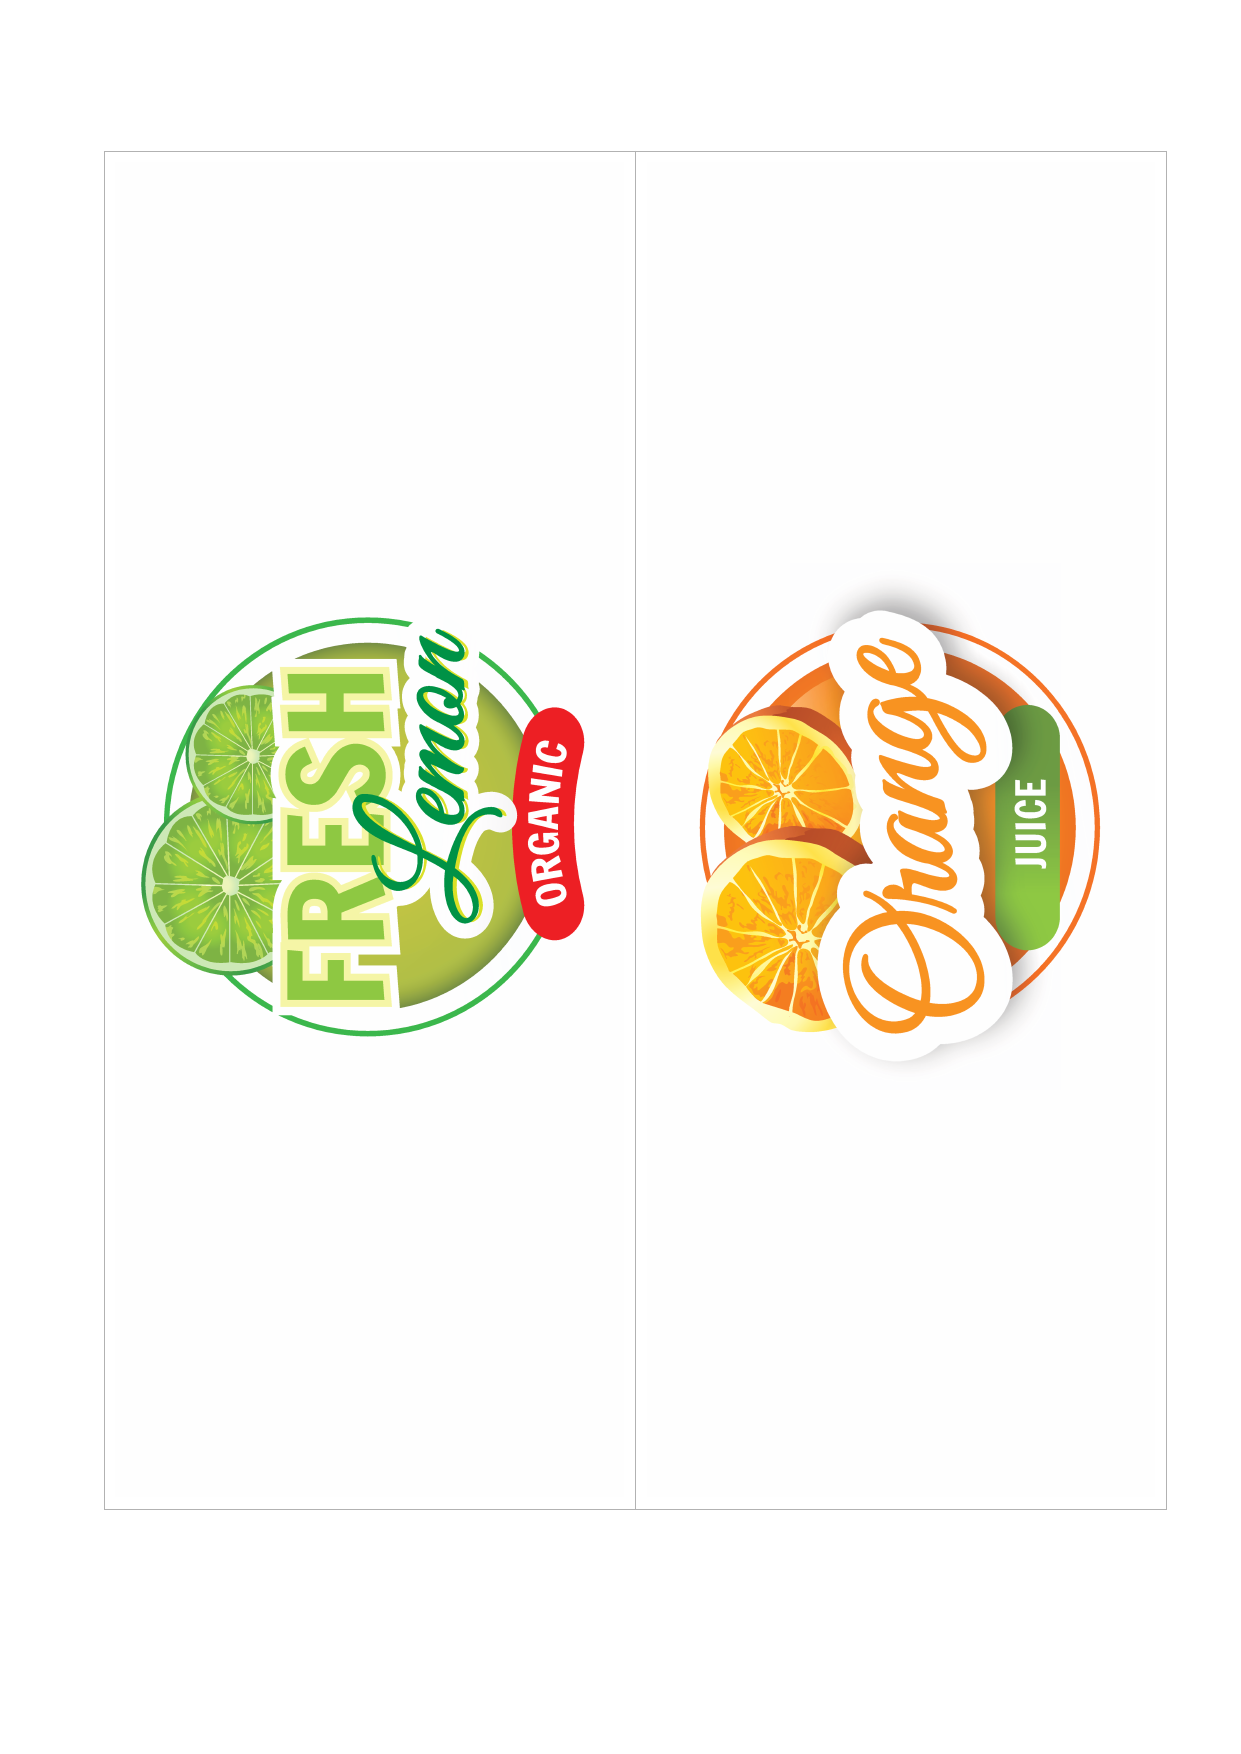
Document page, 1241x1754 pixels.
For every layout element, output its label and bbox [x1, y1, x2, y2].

picture [115, 162, 624, 1497]
picture [647, 162, 1155, 1497]
